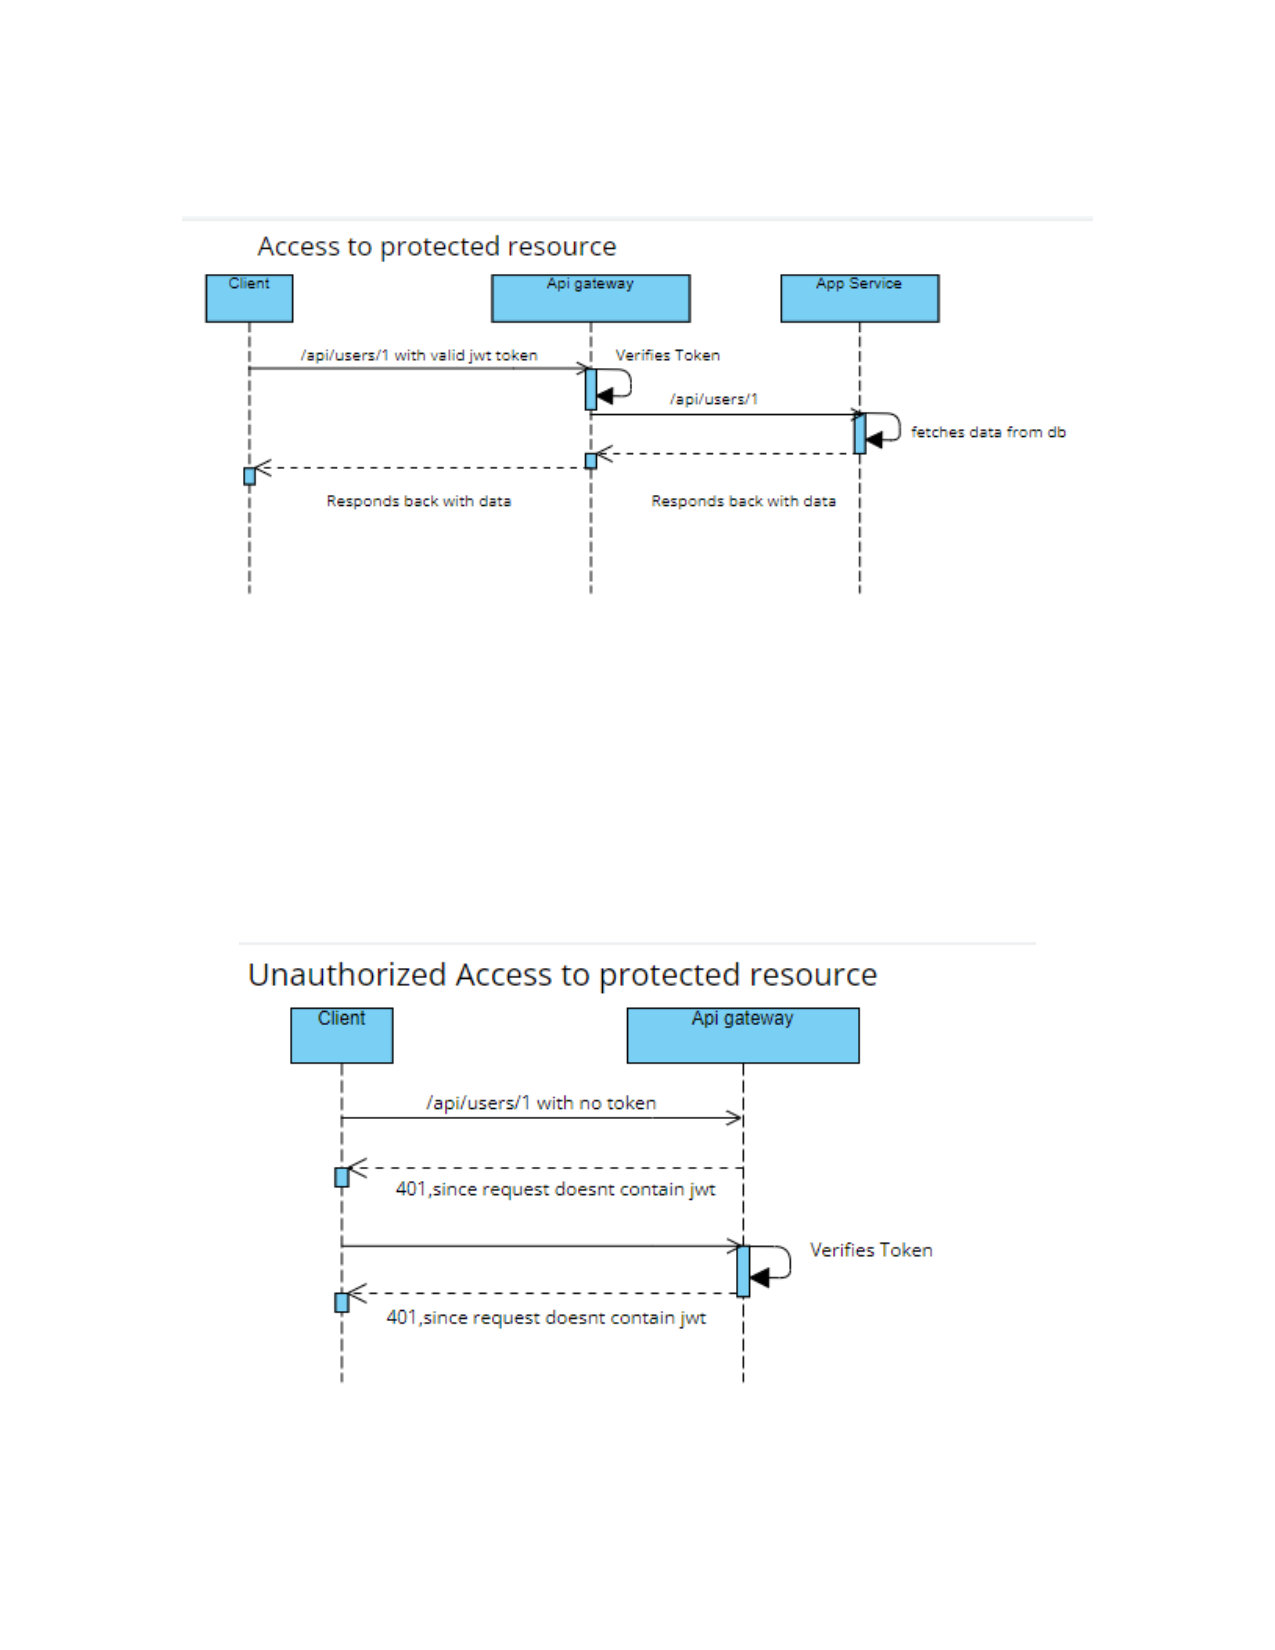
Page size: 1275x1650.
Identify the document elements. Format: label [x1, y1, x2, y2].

picture [239, 942, 1037, 1451]
picture [182, 216, 1093, 657]
